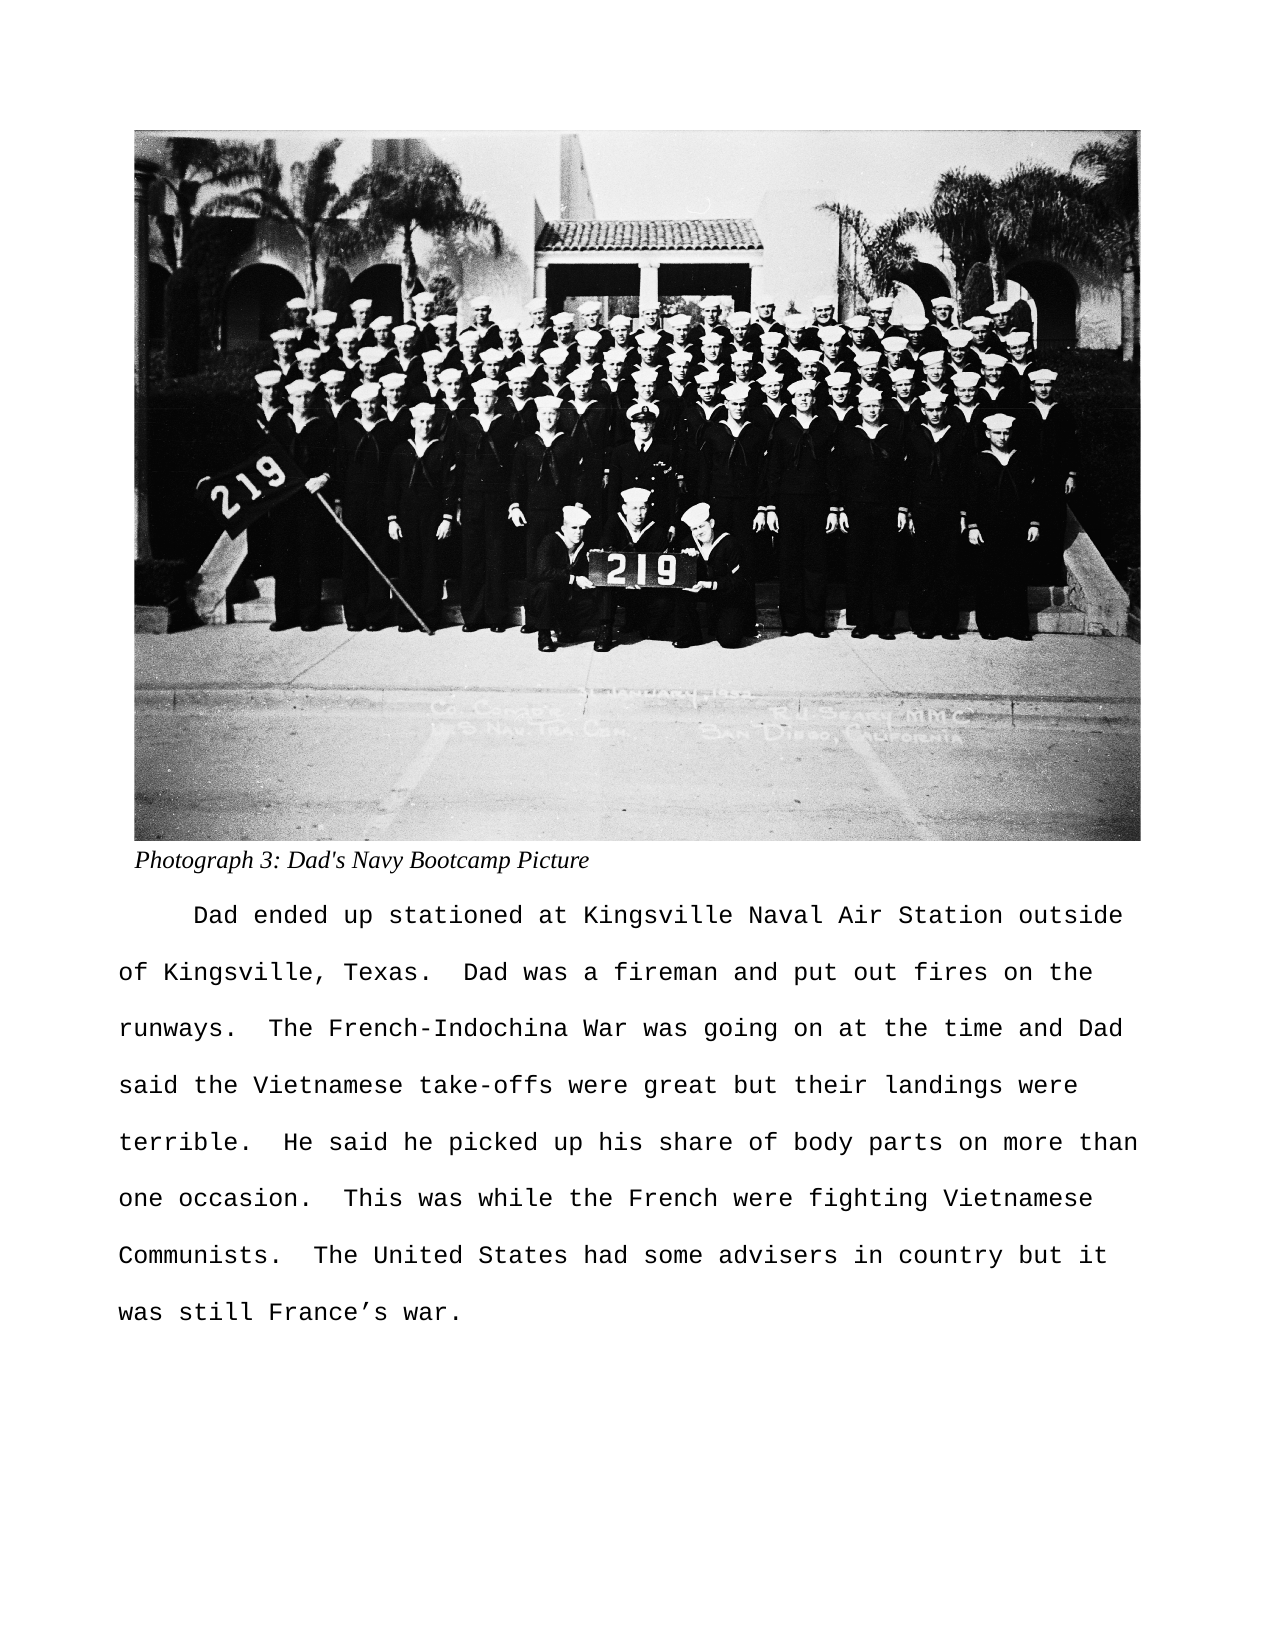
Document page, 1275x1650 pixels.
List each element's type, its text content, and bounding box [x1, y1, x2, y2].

text Dad ended up stationed at Kingsville Naval Air Station outside of Kingsville, Texas. Dad was a fireman and put out fires on the runways. The French-Indochina War was going on at the time and Dad said the Vietnamese take-offs were great but their landings were terrible. He said he picked up his share of body parts on more than one occasion. This was while the French were fighting Vietnamese Communists. The United States had some advisers in country but it was still France’s war. [118, 118, 1157, 1328]
text Photograph 3: Dad's Navy Bootcamp Picture [134, 841, 1141, 874]
picture [134, 130, 1141, 841]
